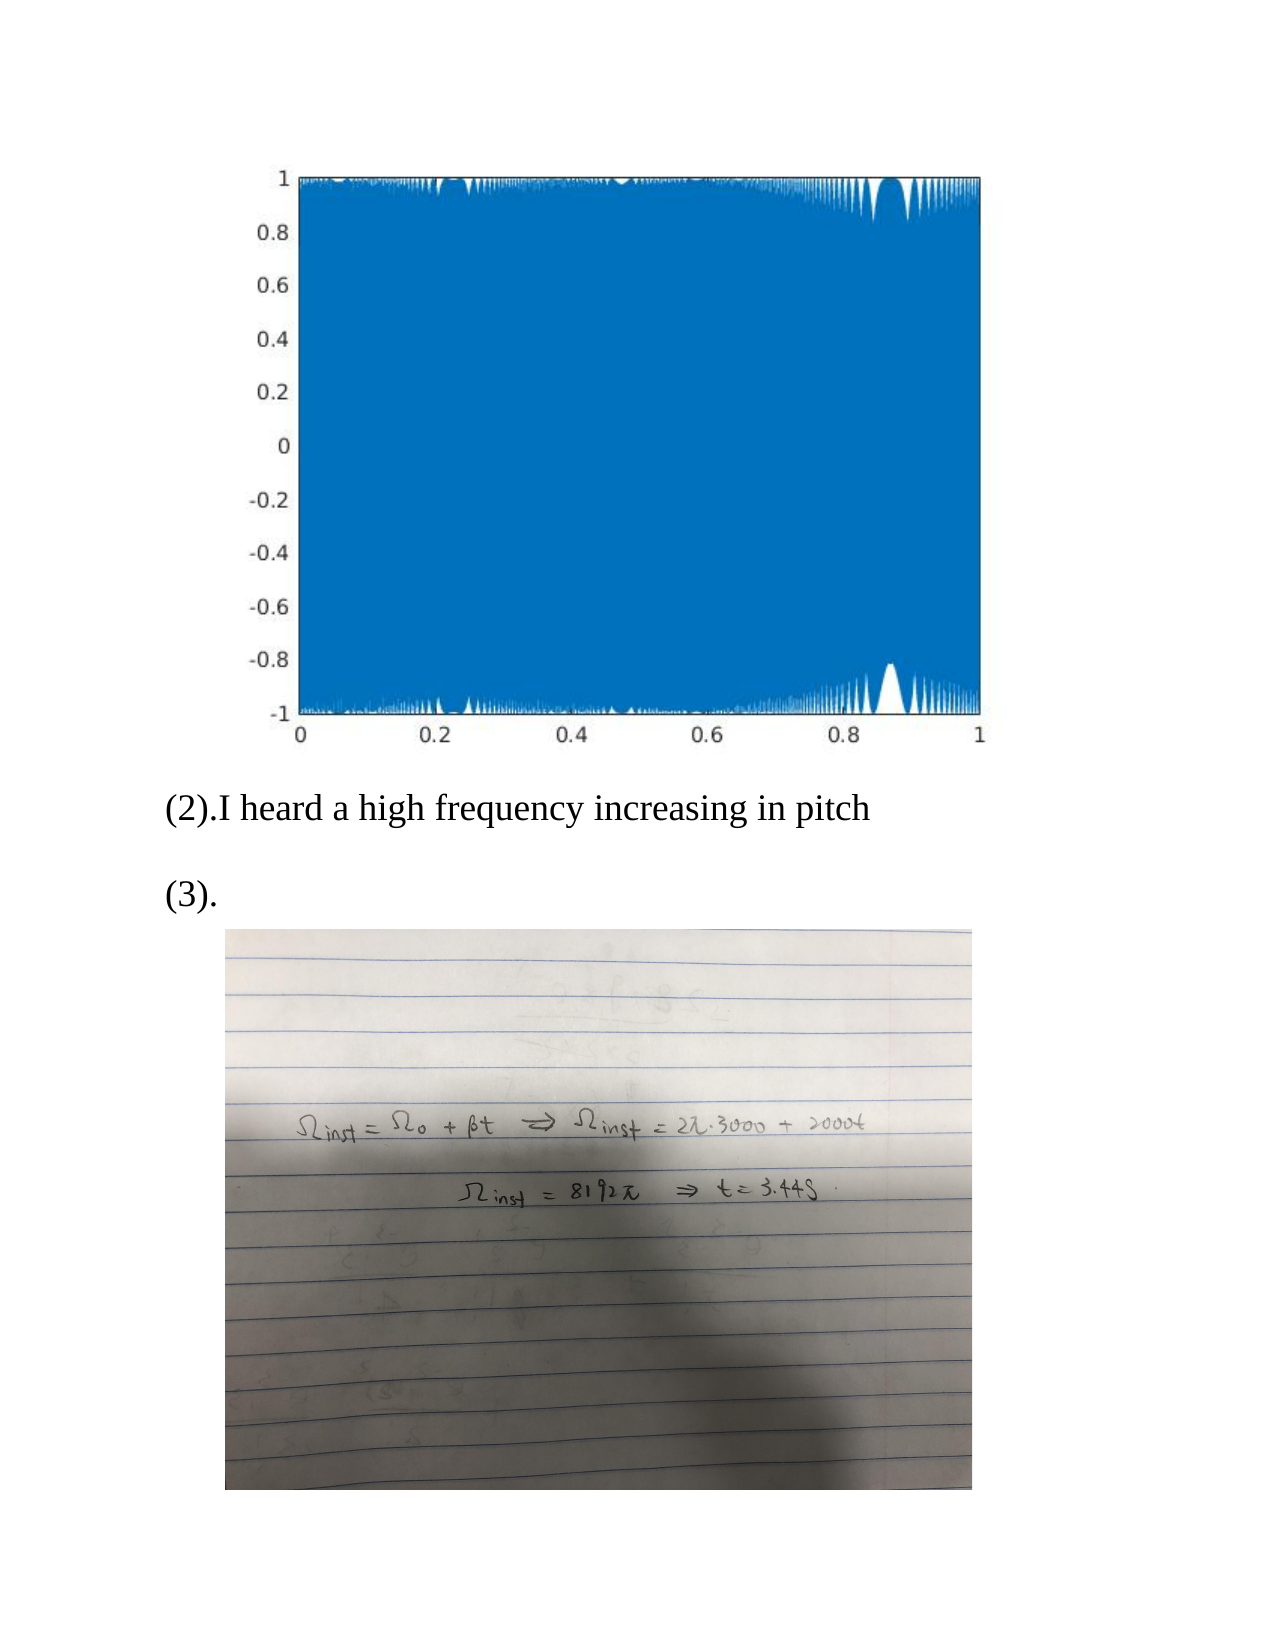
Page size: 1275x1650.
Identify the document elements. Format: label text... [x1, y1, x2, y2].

picture [225, 929, 973, 1490]
text (3). [118, 871, 1157, 914]
text (2).I heard a high frequency increasing in pitch [118, 118, 1157, 828]
picture [186, 129, 1062, 786]
